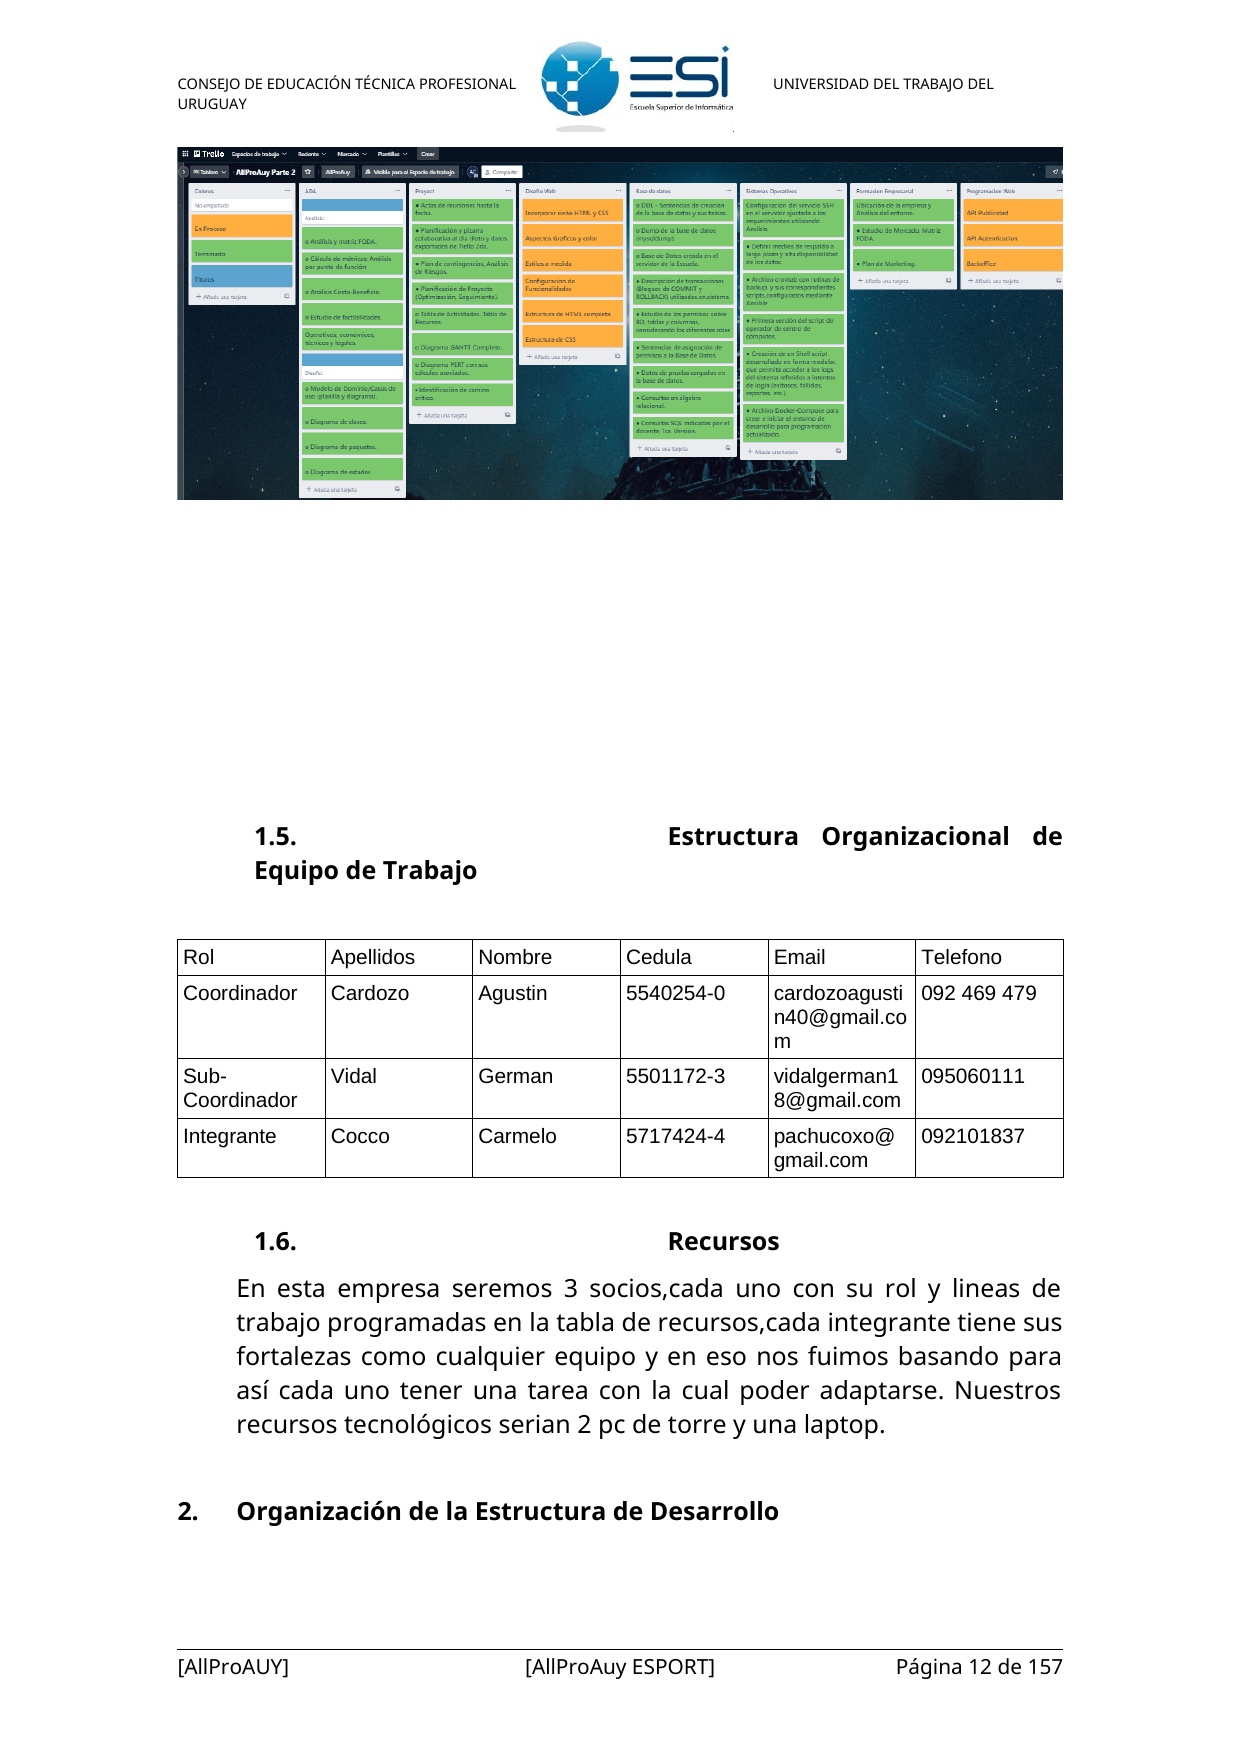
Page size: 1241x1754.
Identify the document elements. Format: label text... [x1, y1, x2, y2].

table_cell cardozoagustin40@gmail.com [769, 976, 915, 1058]
table_header Cedula [621, 940, 768, 975]
table_cell 092101837 [916, 1119, 1063, 1177]
table_cell Cocco [326, 1119, 472, 1177]
table_cell Agustin [473, 976, 620, 1058]
table_cell 5501172-3 [621, 1059, 768, 1118]
table_cell Coordinador [178, 976, 325, 1058]
table_cell Cardozo [326, 976, 472, 1058]
table_cell 5540254-0 [621, 976, 768, 1058]
text En esta empresa seremos 3 socios,cada uno con su rol y lineas de trabajo programadas en la tabla de recursos,cada integrante tiene sus fortalezas como cualquier equipo y en eso nos fuimos basando para así cada uno tener una tarea con la cual poder adaptarse. Nuestros recursos tecnológicos serian 2 pc de torre y una laptop. [236, 1270, 1063, 1441]
table_header Rol [178, 940, 325, 975]
table_cell 5717424-4 [621, 1119, 768, 1177]
table_cell Carmelo [473, 1119, 620, 1177]
table_header Nombre [473, 940, 620, 975]
table_cell Vidal [326, 1059, 472, 1118]
table_cell 092 469 479 [916, 976, 1063, 1058]
table_cell German [473, 1059, 620, 1118]
subtitle Estructura Organizacional de Equipo de Trabajo [254, 818, 1063, 886]
table_cell Sub-Coordinador [178, 1059, 325, 1118]
picture [534, 39, 734, 132]
table_header Email [769, 940, 915, 975]
table_cell pachucoxo@ gmail.com [769, 1119, 915, 1177]
table_header Telefono [916, 940, 1063, 975]
table_header Apellidos [326, 940, 472, 975]
subtitle Recursos [254, 1224, 1063, 1258]
subtitle Organización de la Estructura de Desarrollo [177, 1493, 1063, 1528]
picture [177, 147, 1063, 500]
table_cell 095060111 [916, 1059, 1063, 1118]
table_cell Integrante [178, 1119, 325, 1177]
table_cell vidalgerman18@gmail.com [769, 1059, 915, 1118]
